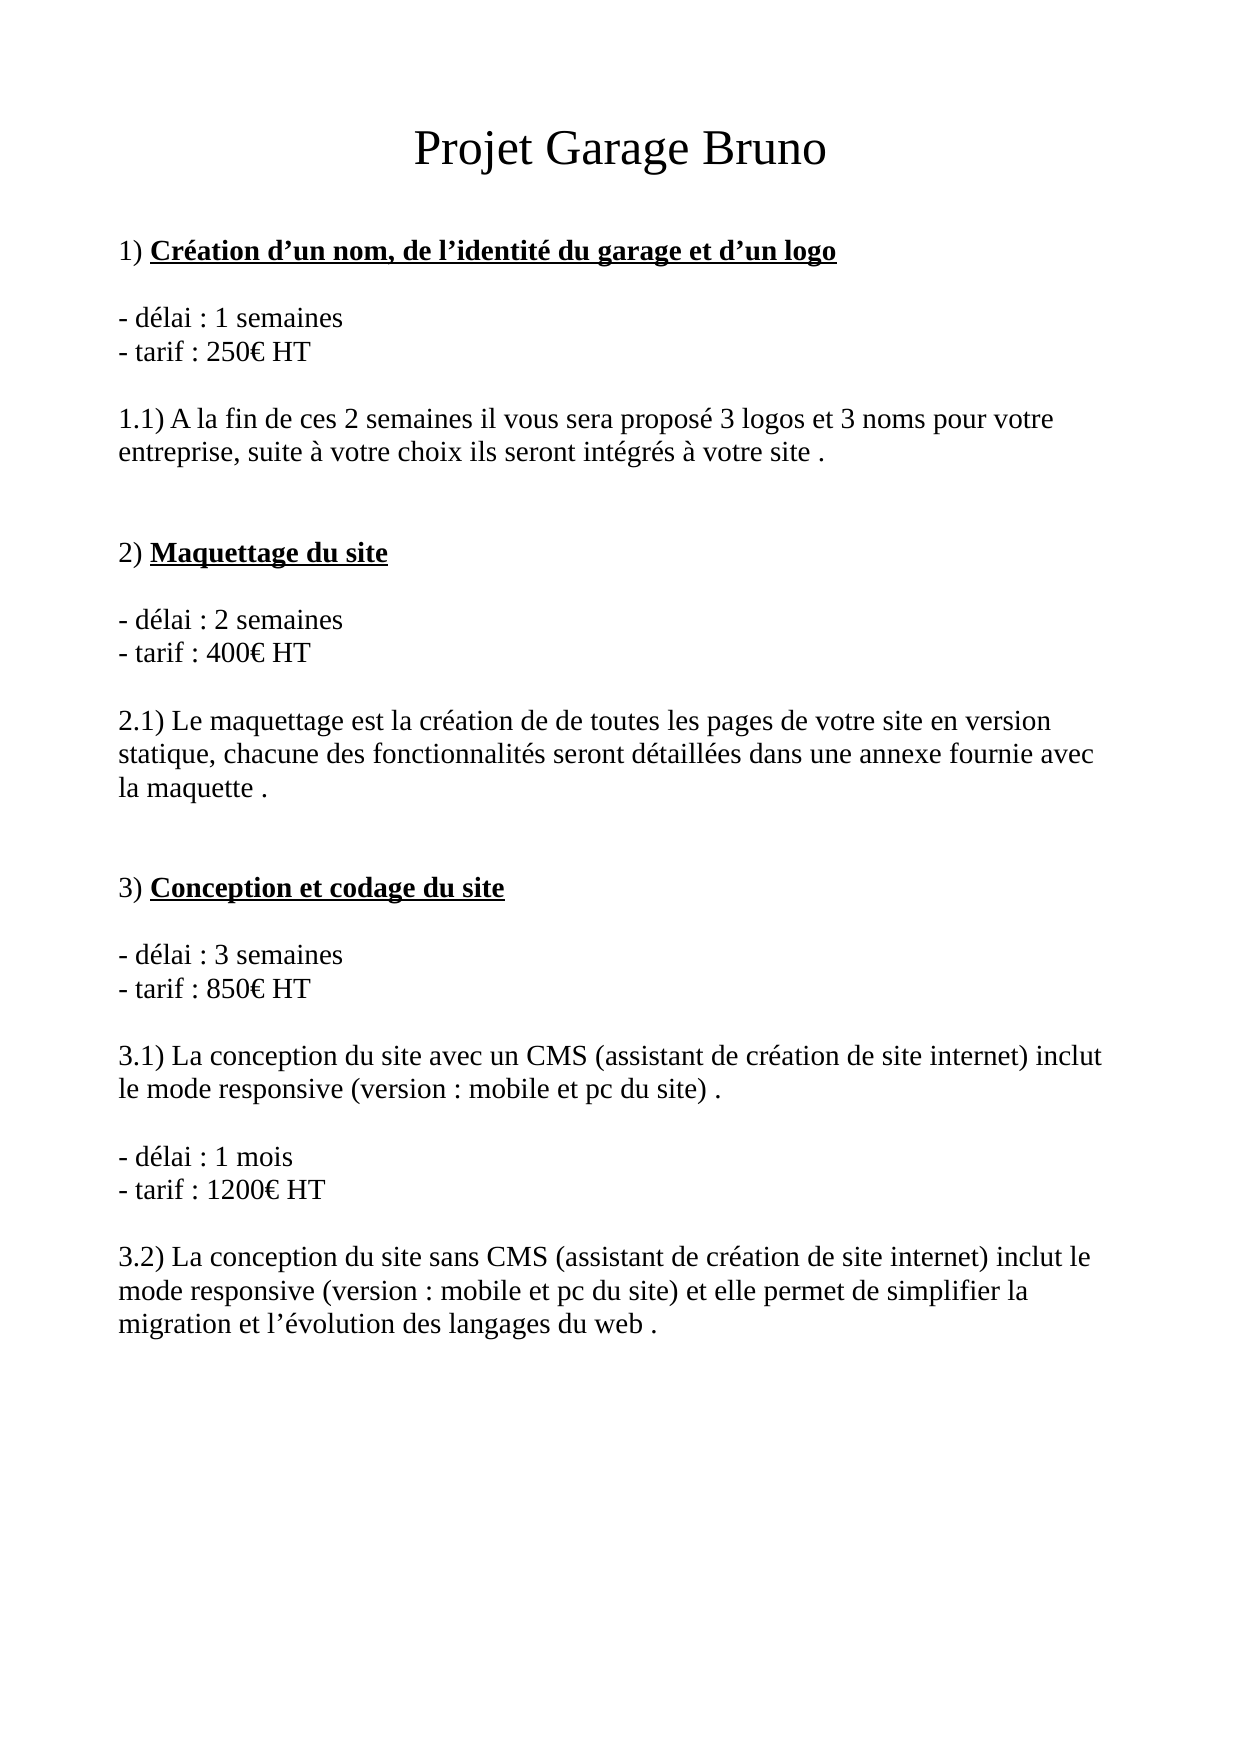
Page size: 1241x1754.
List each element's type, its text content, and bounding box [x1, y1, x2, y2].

text 2.1) Le maquettage est la création de de toutes les pages de votre site en version statique, chacune des fonctionnalités seront détaillées dans une annexe fournie avec la maquette . [118, 703, 1122, 803]
text 1) Création d’un nom, de l’identité du garage et d’un logo [118, 233, 1122, 267]
text - tarif : 400€ HT [118, 636, 1122, 669]
text - délai : 1 semaines [118, 300, 1122, 334]
text 2) Maquettage du site [118, 535, 1122, 568]
text 3) Conception et codage du site [118, 870, 1122, 904]
text 3.2) La conception du site sans CMS (assistant de création de site internet) inclut le mode responsive (version : mobile et pc du site) et elle permet de simplifier la migration et l’évolution des langages du web . [118, 1239, 1122, 1340]
text - tarif : 850€ HT [118, 971, 1122, 1004]
text - tarif : 250€ HT [118, 334, 1122, 367]
text - délai : 3 semaines [118, 937, 1122, 971]
text 1.1) A la fin de ces 2 semaines il vous sera proposé 3 logos et 3 noms pour votre entreprise, suite à votre choix ils seront intégrés à votre site . [118, 401, 1122, 468]
text - tarif : 1200€ HT [118, 1172, 1122, 1206]
text - délai : 2 semaines [118, 602, 1122, 636]
text Projet Garage Bruno [118, 118, 1122, 176]
text 3.1) La conception du site avec un CMS (assistant de création de site internet) inclut le mode responsive (version : mobile et pc du site) . [118, 1038, 1122, 1105]
text - délai : 1 mois [118, 1139, 1122, 1172]
